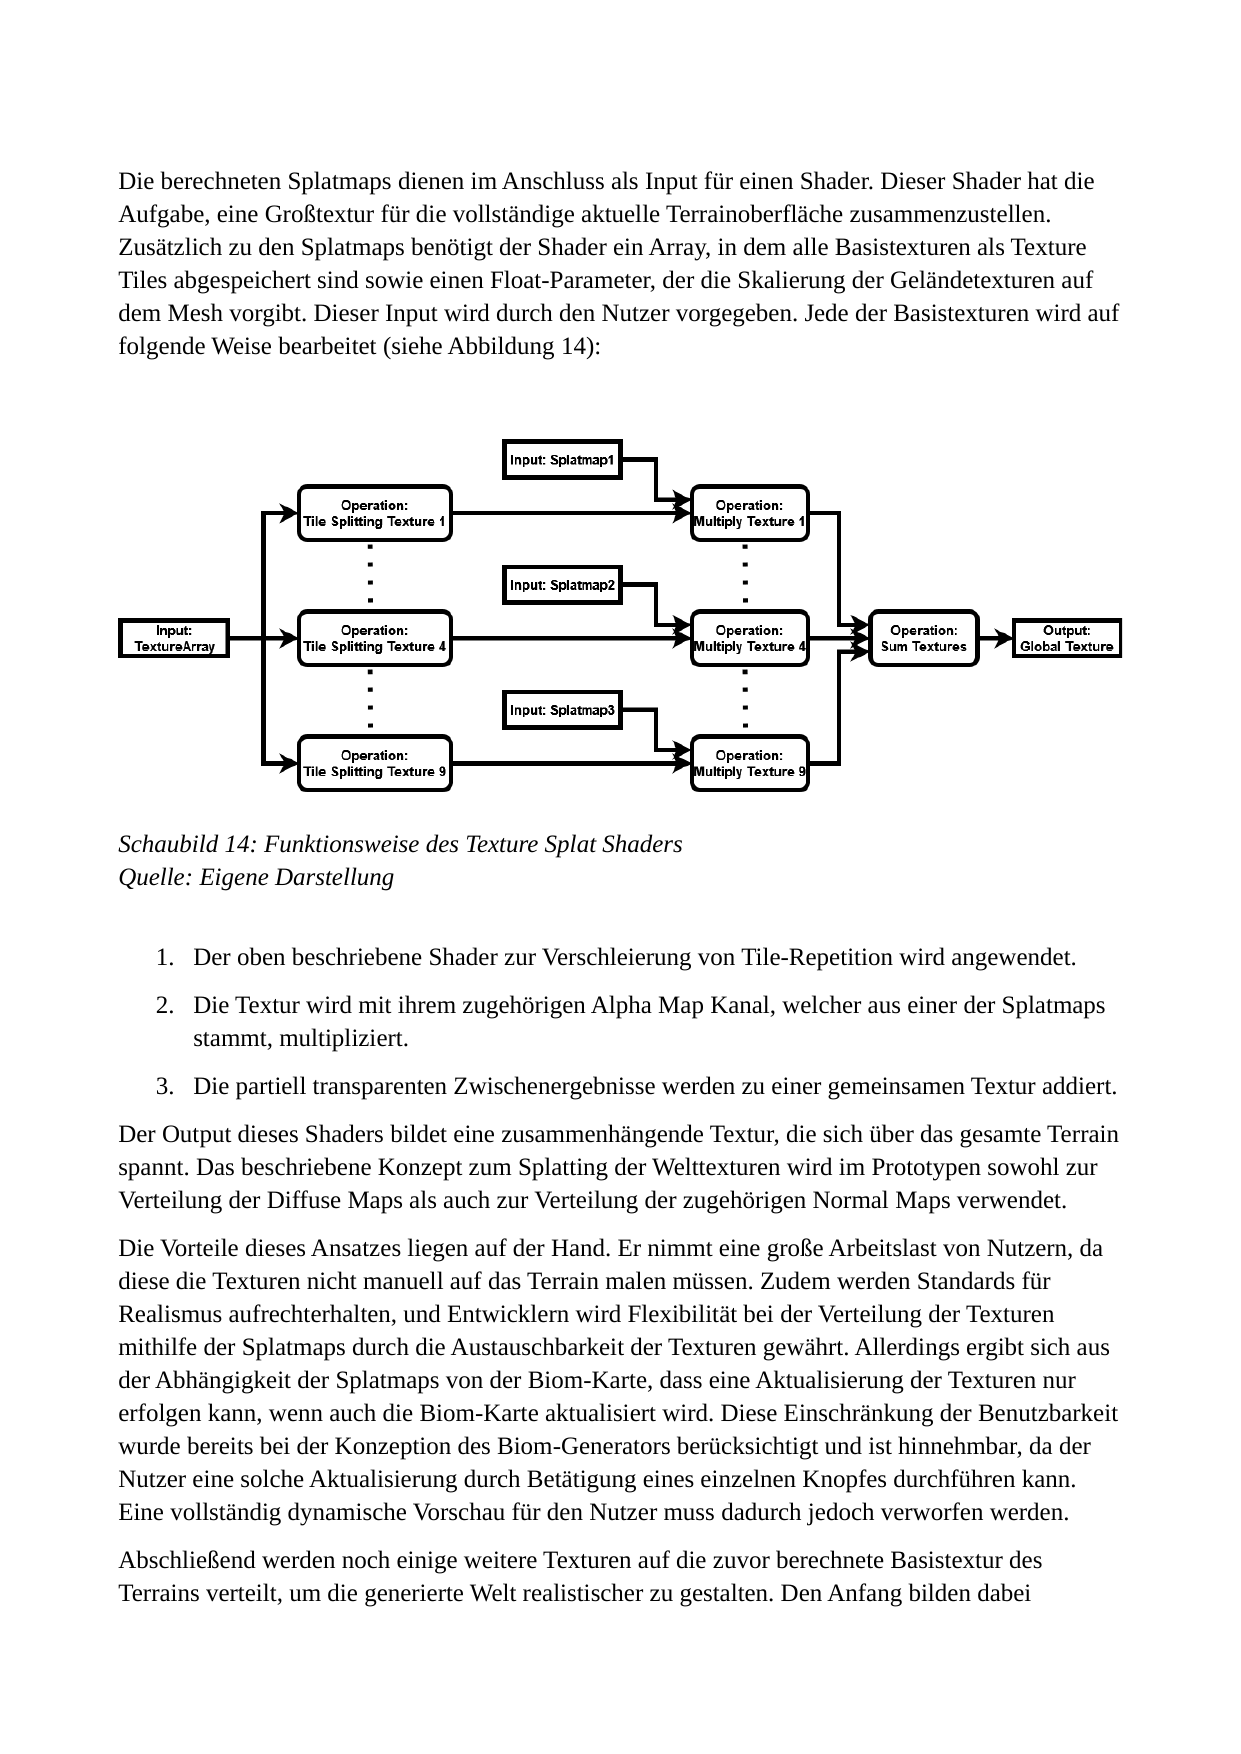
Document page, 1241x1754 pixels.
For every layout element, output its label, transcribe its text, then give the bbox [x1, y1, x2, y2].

text Die berechneten Splatmaps dienen im Anschluss als Input für einen Shader. Dieser Shader hat die Aufgabe, eine Großtextur für die vollständige aktuelle Terrainoberfläche zusammenzustellen. Zusätzlich zu den Splatmaps benötigt der Shader ein Array, in dem alle Basistexturen als Texture Tiles abgespeichert sind sowie einen Float-Parameter, der die Skalierung der Geländetexturen auf dem Mesh vorgibt. Dieser Input wird durch den Nutzer vorgegeben. Jede der Basistexturen wird auf folgende Weise bearbeitet (siehe Abbildung 14): [118, 166, 1122, 360]
list Der oben beschriebene Shader zur Verschleierung von Tile-Repetition wird angewendet. [156, 942, 1122, 971]
text Schaubild 14: Funktionsweise des Texture Splat Shaders Quelle: Eigene Darstellung [118, 792, 1122, 890]
picture [118, 439, 1123, 792]
text Abschließend werden noch einige weitere Texturen auf die zuvor berechnete Basistextur des Terrains verteilt, um die generierte Welt realistischer zu gestalten. Den Anfang bilden dabei [118, 1545, 1122, 1607]
text Die Vorteile dieses Ansatzes liegen auf der Hand. Er nimmt eine große Arbeitslast von Nutzern, da diese die Texturen nicht manuell auf das Terrain malen müssen. Zudem werden Standards für Realismus aufrechterhalten, und Entwicklern wird Flexibilität bei der Verteilung der Texturen mithilfe der Splatmaps durch die Austauschbarkeit der Texturen gewährt. Allerdings ergibt sich aus der Abhängigkeit der Splatmaps von der Biom-Karte, dass eine Aktualisierung der Texturen nur erfolgen kann, wenn auch die Biom-Karte aktualisiert wird. Diese Einschränkung der Benutzbarkeit wurde bereits bei der Konzeption des Biom-Generators berücksichtigt und ist hinnehmbar, da der Nutzer eine solche Aktualisierung durch Betätigung eines einzelnen Knopfes durchführen kann. Eine vollständig dynamische Vorschau für den Nutzer muss dadurch jedoch verworfen werden. [118, 1233, 1122, 1526]
list Die partiell transparenten Zwischenergebnisse werden zu einer gemeinsamen Textur addiert. [156, 1071, 1122, 1100]
list Die Textur wird mit ihrem zugehörigen Alpha Map Kanal, welcher aus einer der Splatmaps stammt, multipliziert. [156, 990, 1122, 1052]
text Der Output dieses Shaders bildet eine zusammenhängende Textur, die sich über das gesamte Terrain spannt. Das beschriebene Konzept zum Splatting der Welttexturen wird im Prototypen sowohl zur Verteilung der Diffuse Maps als auch zur Verteilung der zugehörigen Normal Maps verwendet. [118, 1119, 1122, 1214]
